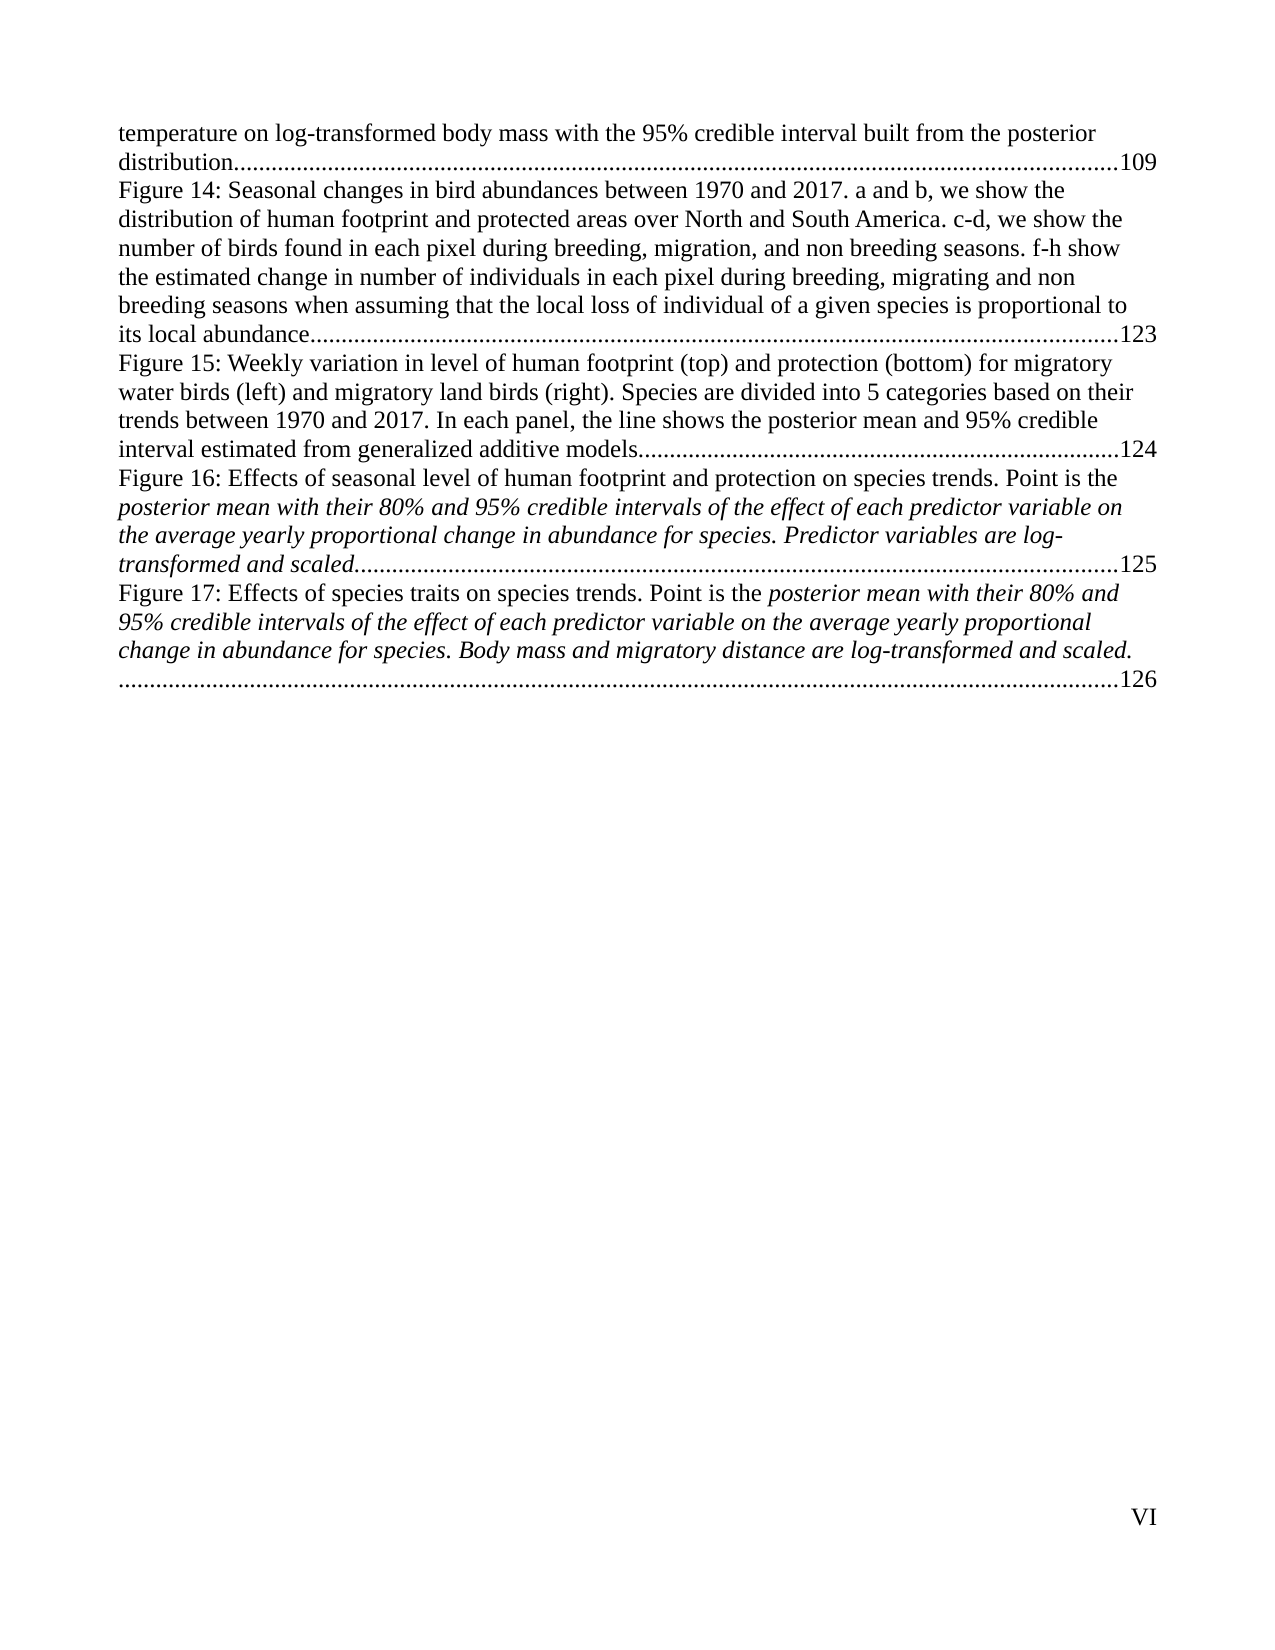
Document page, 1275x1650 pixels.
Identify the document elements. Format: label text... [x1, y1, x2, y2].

text Figure 14: Seasonal changes in bird abundances between 1970 and 2017. a and b, we show the distribution of human footprint and protected areas over North and South America. c-d, we show the number of birds found in each pixel during breeding, migration, and non breeding seasons. f-h show the estimated change in number of individuals in each pixel during breeding, migrating and non breeding seasons when assuming that the local loss of individual of a given species is proportional to its local abundance. 123 [118, 176, 1157, 348]
text Figure 13: Seasonal variation in Bergmann’s rule. Relationship between community weighted mean body mass and temperature and latitude. Models allowed varying slope for tracking strategy (‘niche-switchers’ in turquoise and ‘trackers’ in gold) in the two leftmost scatterplot columns or for trophic guilds in the two rightmost scatterplot columns. The upper panels show the mean effects for summer and the lower panels the mean effects for winter. The rightmost plot show the mean effect of temperature on log-transformed body mass with the 95% credible interval built from the posterior distribution. 109 [118, 118, 1157, 176]
text Figure 15: Weekly variation in level of human footprint (top) and protection (bottom) for migratory water birds (left) and migratory land birds (right). Species are divided into 5 categories based on their trends between 1970 and 2017. In each panel, the line shows the posterior mean and 95% credible interval estimated from generalized additive models. 124 [118, 348, 1157, 463]
text Figure 16: Effects of seasonal level of human footprint and protection on species trends. Point is the posterior mean with their 80% and 95% credible intervals of the effect of each predictor variable on the average yearly proportional change in abundance for species. Predictor variables are log-transformed and scaled. 125 [118, 463, 1157, 578]
text Figure 17: Effects of species traits on species trends. Point is the posterior mean with their 80% and 95% credible intervals of the effect of each predictor variable on the average yearly proportional change in abundance for species. Body mass and migratory distance are log-transformed and scaled. 126 [118, 578, 1157, 693]
